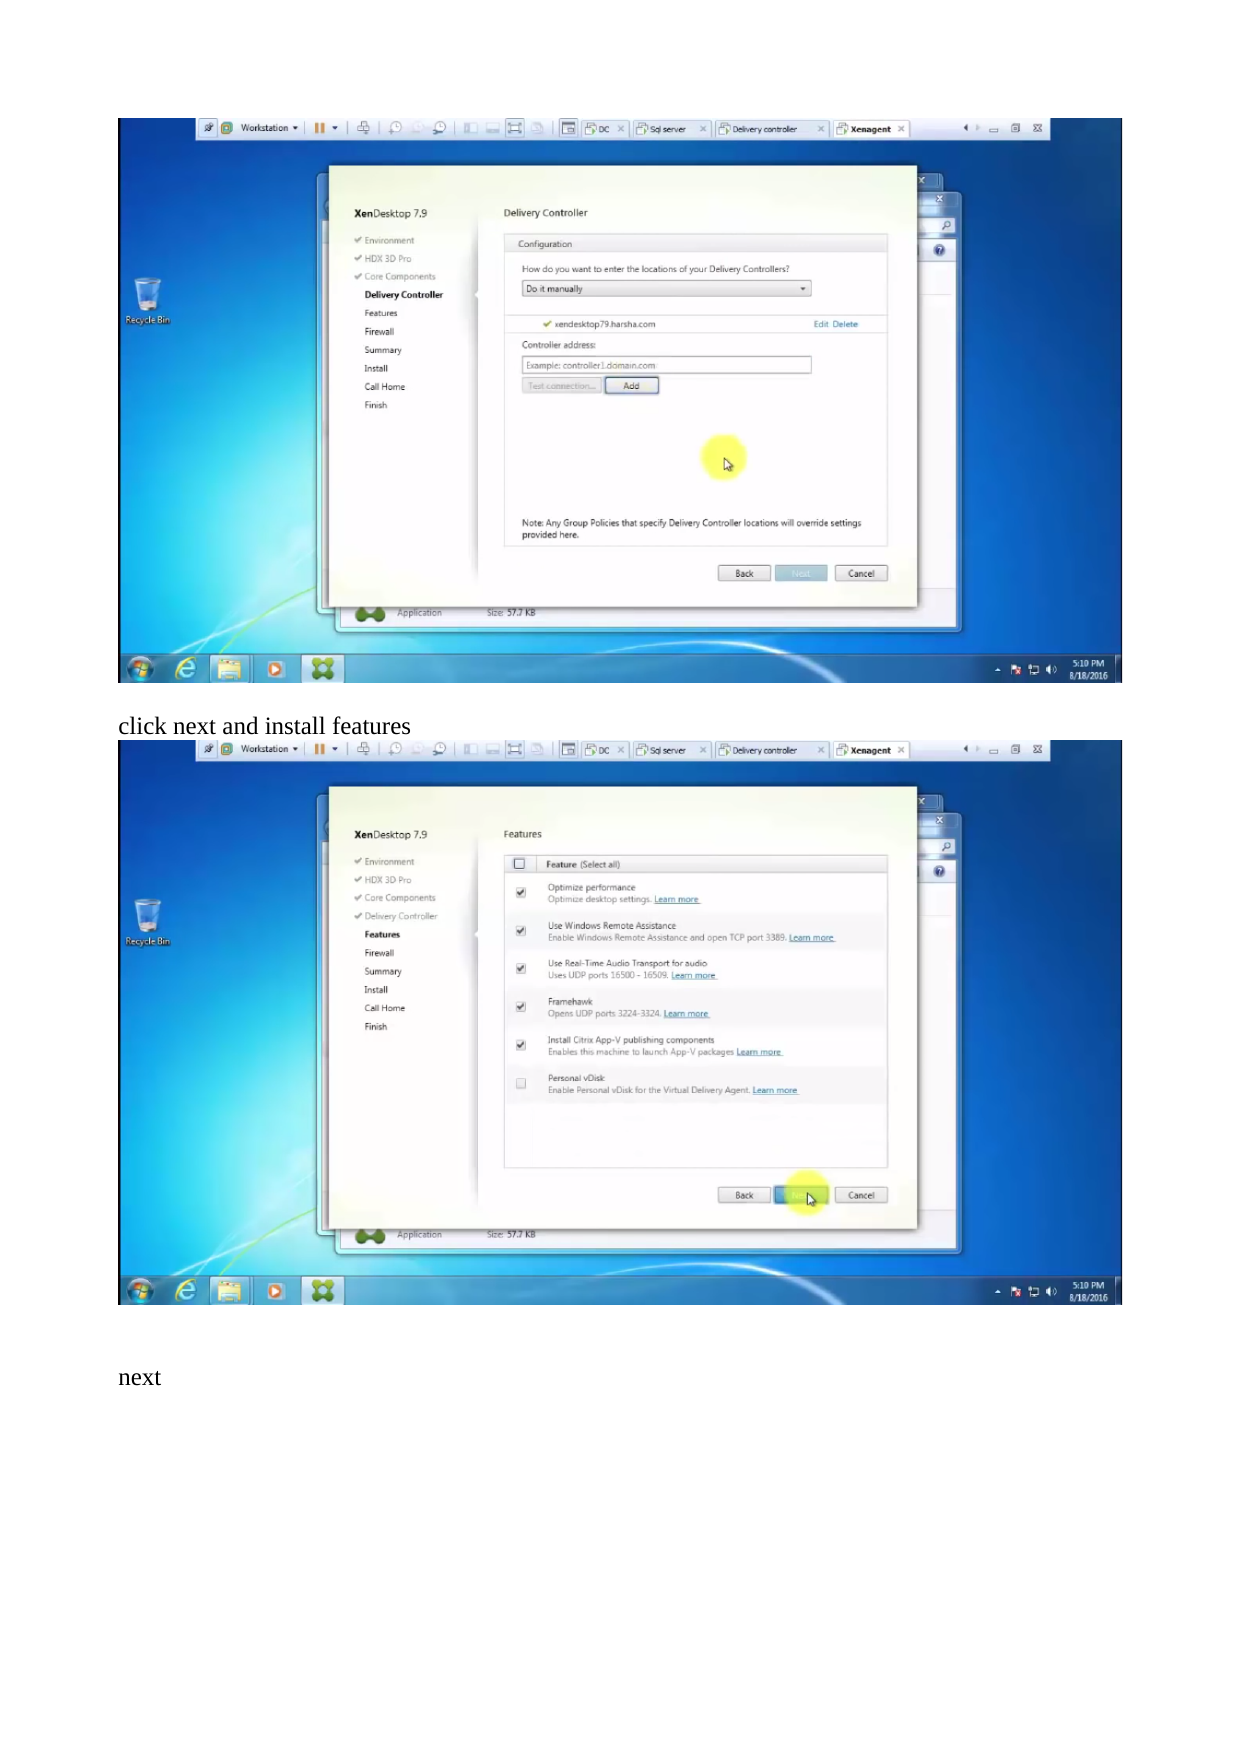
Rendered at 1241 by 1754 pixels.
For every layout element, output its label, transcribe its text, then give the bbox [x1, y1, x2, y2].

picture [118, 118, 1123, 683]
picture [118, 740, 1123, 1305]
text click next and install features [118, 711, 1122, 740]
text next [118, 1362, 1122, 1391]
